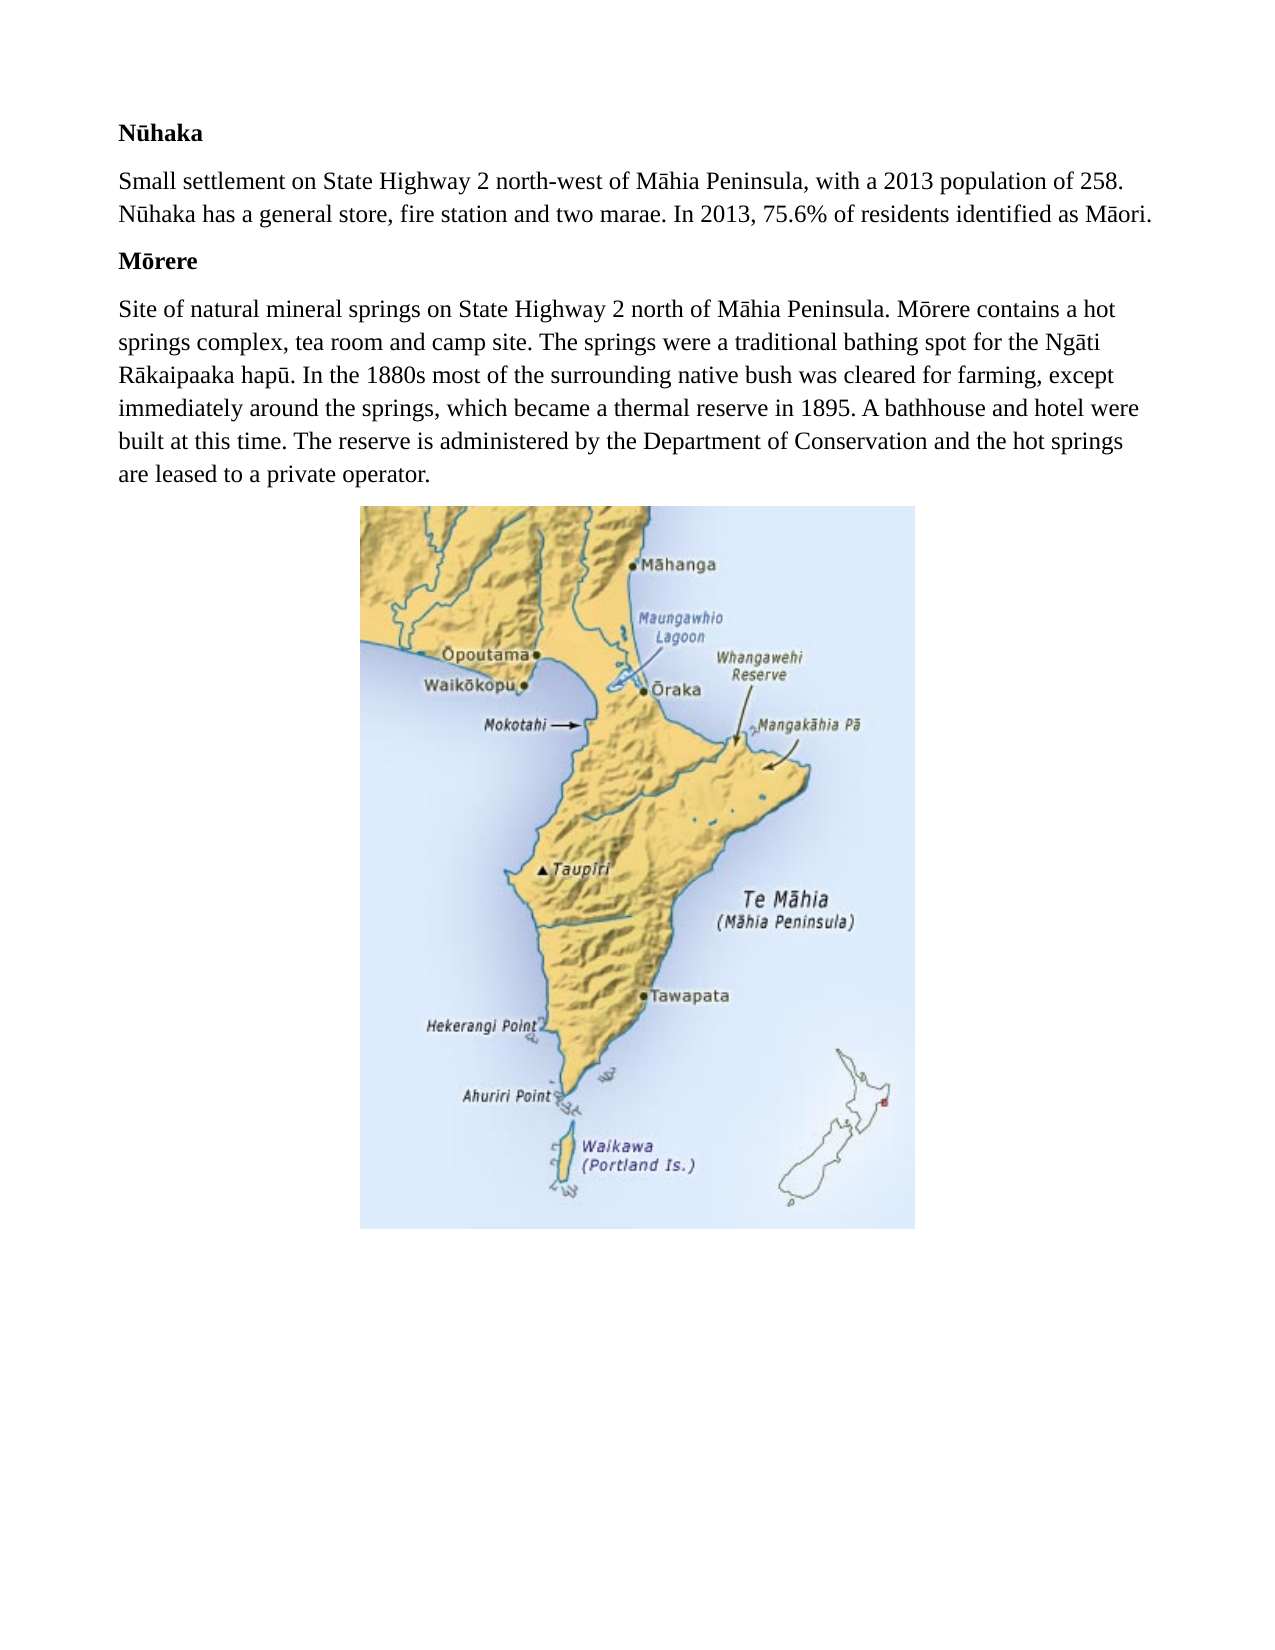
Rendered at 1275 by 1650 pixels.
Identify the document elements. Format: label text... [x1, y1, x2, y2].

text Small settlement on State Highway 2 north-west of Māhia Peninsula, with a 2013 population of 258. Nūhaka has a general store, fire station and two marae. In 2013, 75.6% of residents identified as Māori. [118, 166, 1157, 227]
text Mōrere [118, 246, 1157, 275]
text Nūhaka [118, 118, 1157, 147]
picture [360, 506, 915, 1229]
text Site of natural mineral springs on State Highway 2 north of Māhia Peninsula. Mōrere contains a hot springs complex, tea room and camp site. The springs were a traditional bathing spot for the Ngāti Rākaipaaka hapū. In the 1880s most of the surrounding native bush was cleared for farming, except immediately around the springs, which became a thermal reserve in 1895. A bathhouse and hotel were built at this time. The reserve is administered by the Department of Conservation and the hot springs are leased to a private operator. [118, 294, 1157, 488]
